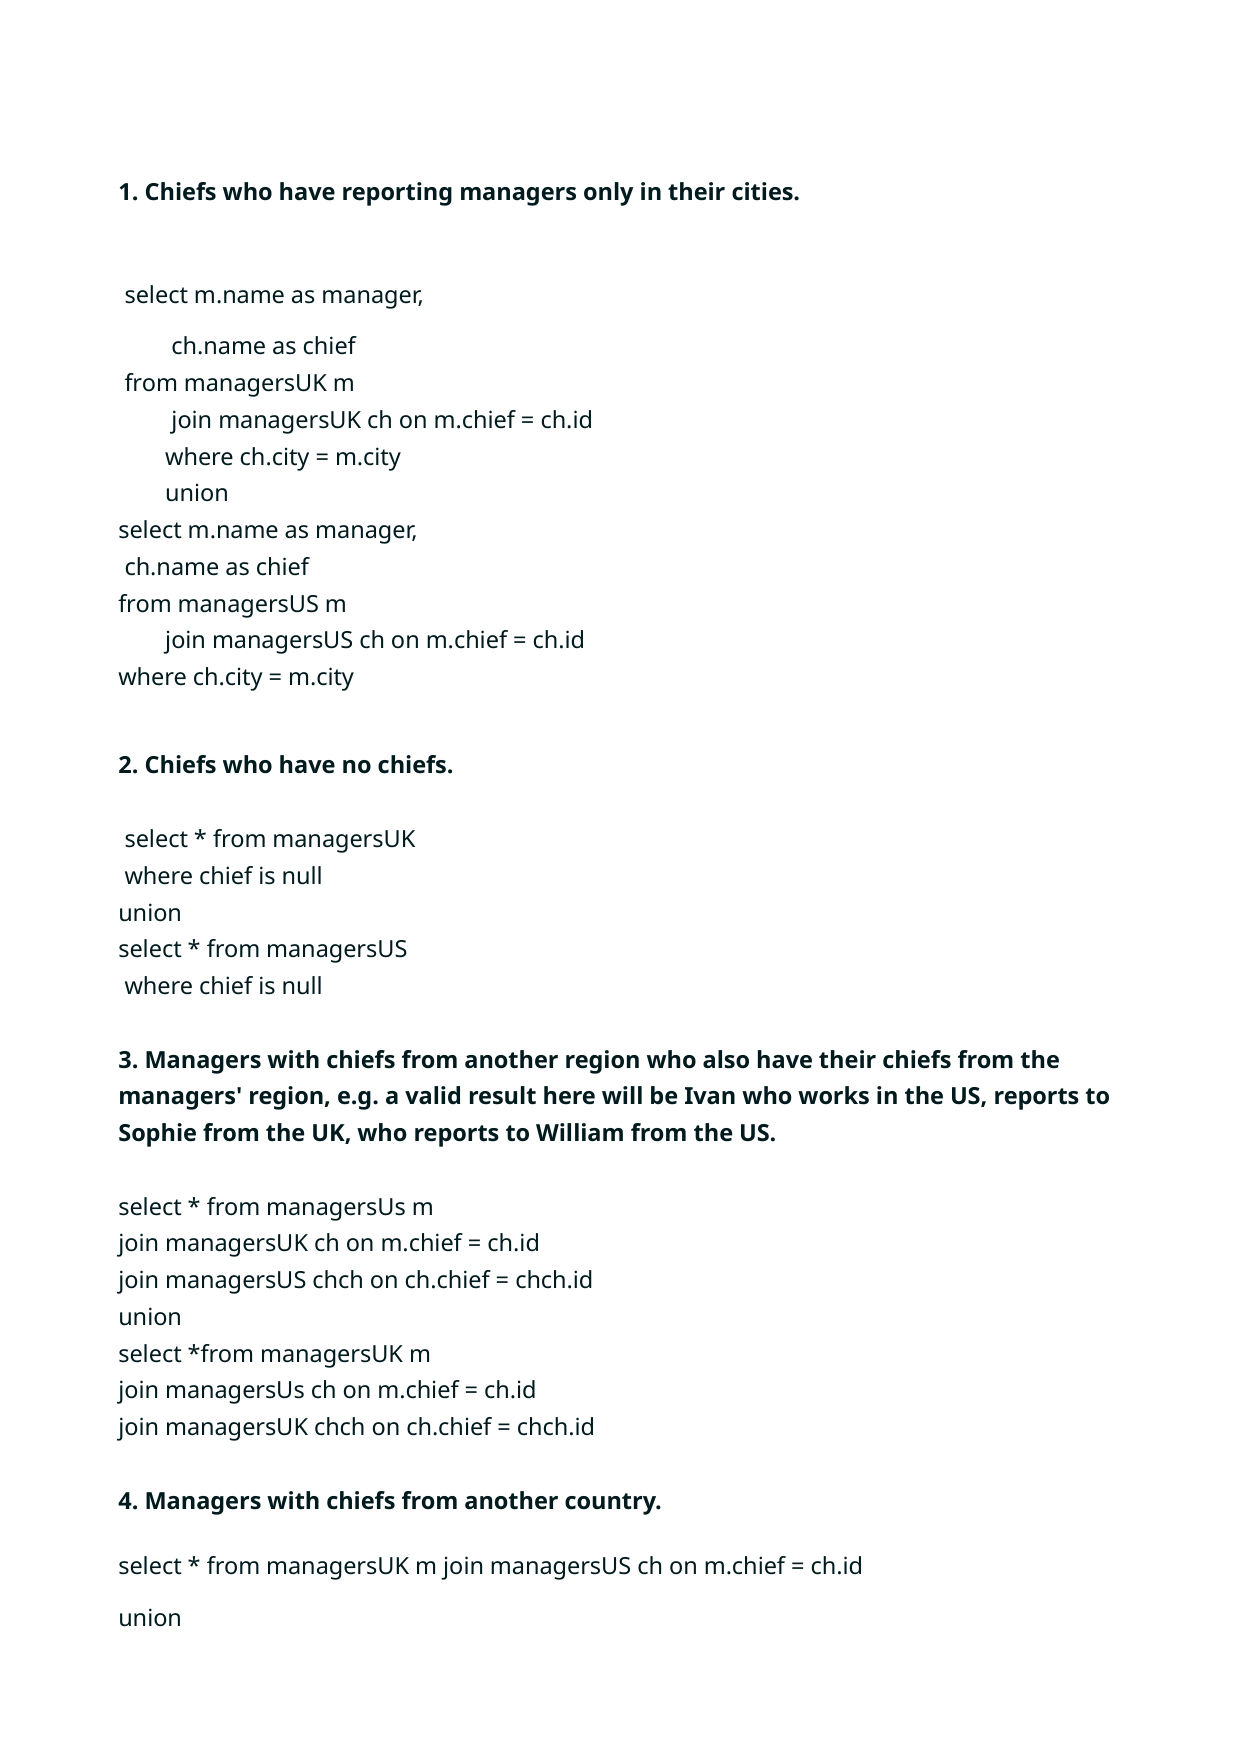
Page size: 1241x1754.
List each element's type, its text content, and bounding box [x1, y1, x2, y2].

text join managersUK ch on m.chief = ch.id [165, 403, 1122, 435]
text where chief is null [118, 969, 1122, 1001]
text 2. Chiefs who have no chiefs. [118, 749, 1122, 781]
text select * from managersUS [118, 933, 1122, 964]
text 4. Managers with chiefs from another country. [118, 1484, 1122, 1516]
text join managersUs ch on m.chief = ch.id [118, 1374, 1122, 1406]
text select m.name as manager, ch.name as chief from managersUS m [118, 513, 1122, 619]
text join managersUK chch on ch.chief = chch.id [118, 1411, 1122, 1443]
text select *from managersUK m [118, 1337, 1122, 1369]
text from managersUK m [118, 366, 1122, 398]
text join managersUS chch on ch.chief = chch.id [118, 1263, 1122, 1296]
text union [165, 477, 1122, 509]
text union [118, 1300, 1122, 1332]
text select * from managersUs m [118, 1190, 1122, 1222]
text select * from managersUK m join managersUS ch on m.chief = ch.id [118, 1550, 1122, 1582]
text where chief is null [118, 859, 1122, 891]
text ﻿select m.name as manager, [118, 278, 1122, 310]
text where ch.city = m.city [165, 440, 1122, 472]
text ch.name as chief [165, 330, 1122, 362]
text union [118, 896, 1122, 928]
text union [118, 1601, 1122, 1633]
text join managersUK ch on m.chief = ch.id [118, 1227, 1122, 1259]
text 1. Chiefs who have reporting managers only in their cities. [118, 176, 1122, 208]
text select * from managersUK [118, 822, 1122, 854]
text where ch.city = m.city [118, 661, 1122, 693]
text 3. Managers with chiefs from another region who also have their chiefs from the managers' region, e.g. a valid result here will be Ivan who works in the US, reports to Sophie from the UK, who reports to William from the US. [118, 1043, 1122, 1148]
text join managersUS ch on m.chief = ch.id [165, 624, 1122, 656]
